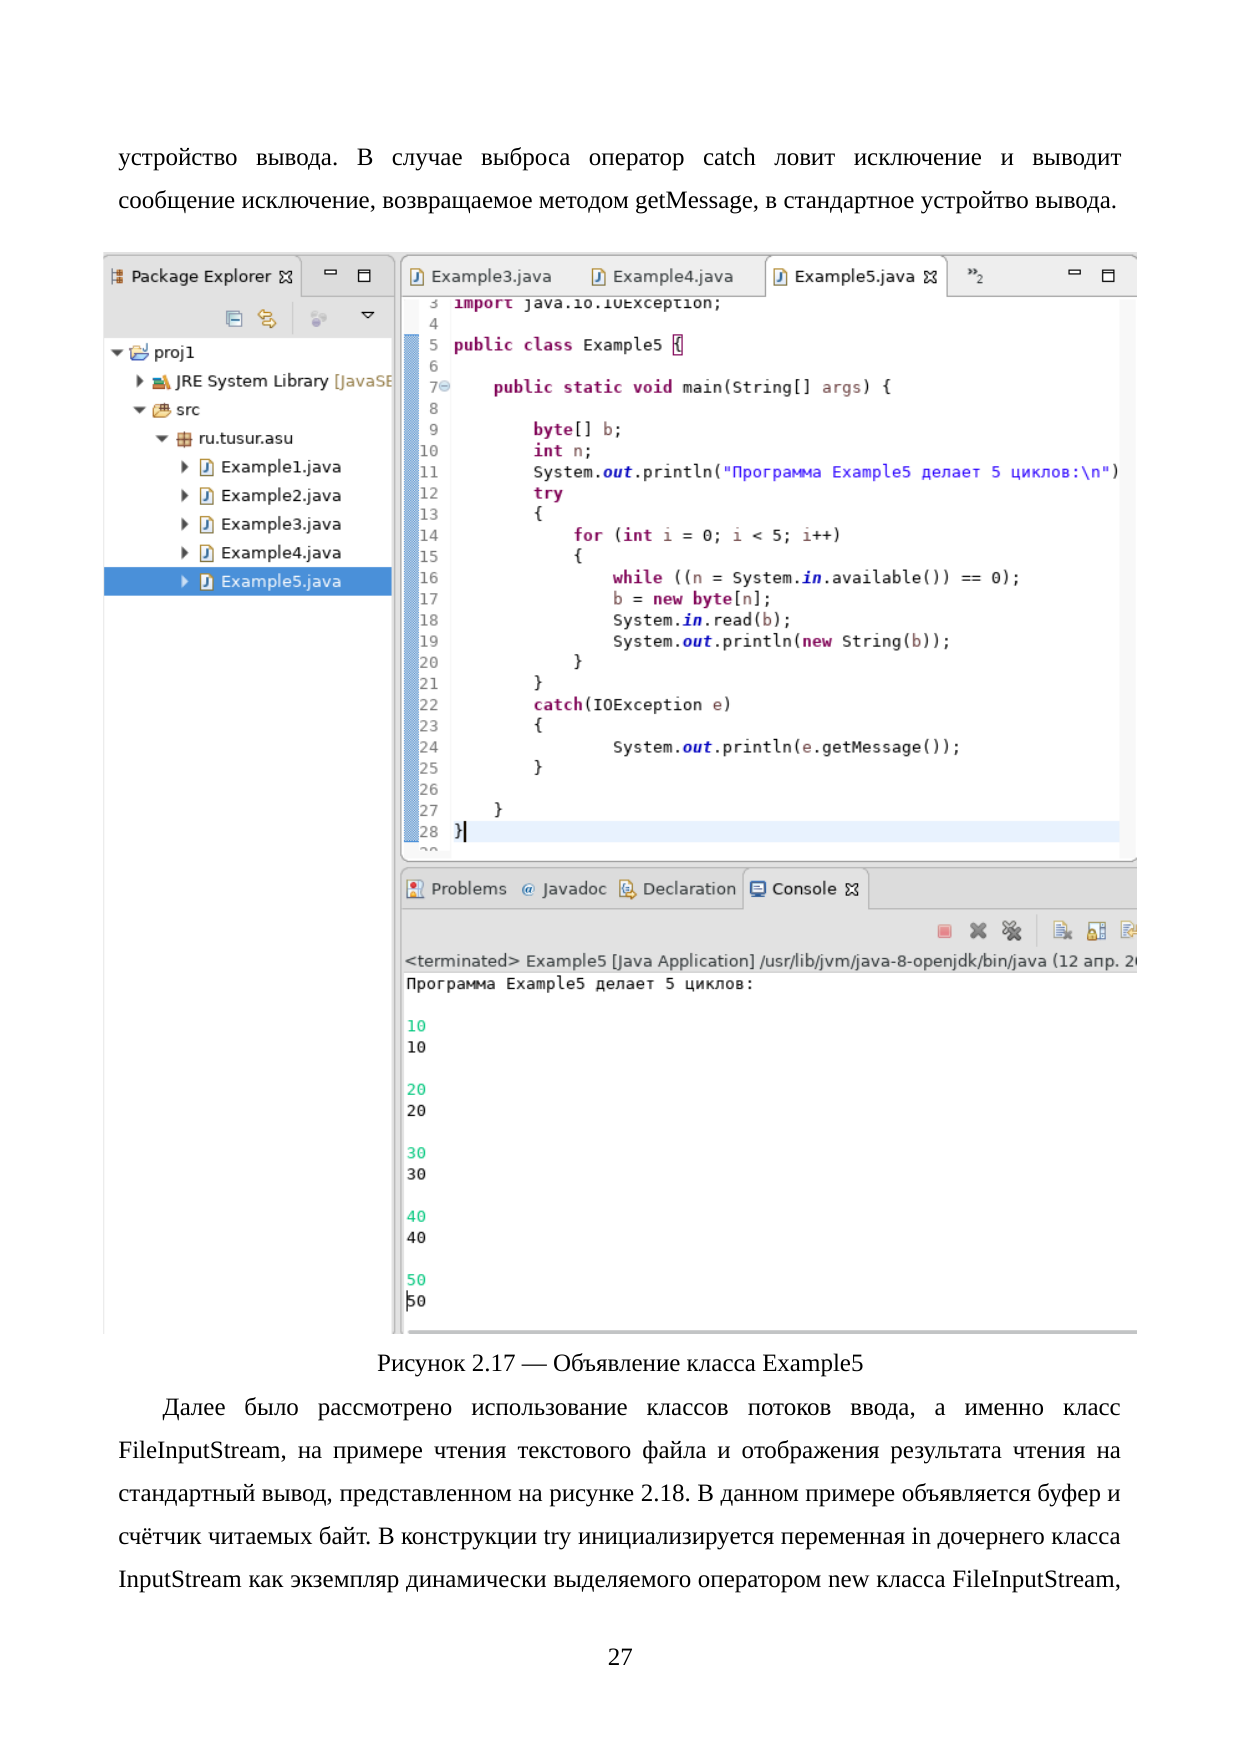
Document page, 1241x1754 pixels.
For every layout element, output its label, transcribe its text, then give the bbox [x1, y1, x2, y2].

text устройство вывода. В случае выброса оператор catch ловит исключение и выводит сообщение исключение, возвращаемое методом getMessage, в стандартное устройтво вывода. [118, 142, 1122, 214]
text Далее было рассмотрено использование классов потоков ввода, а именно класс FileInputStream, на примере чтения текстового файла и отображения результата чтения на стандартный вывод, представленном на рисунке 2.18. В данном примере объявляется буфер и счётчик читаемых байт. В конструкции try инициализируется переменная in дочернего класса InputStream как экземпляр динамически выделяемого оператором new класса FileInputStream, [118, 1392, 1122, 1593]
picture [103, 252, 1137, 1334]
text Рисунок 2.17 — Объявление класса Example5 [118, 1334, 1122, 1377]
